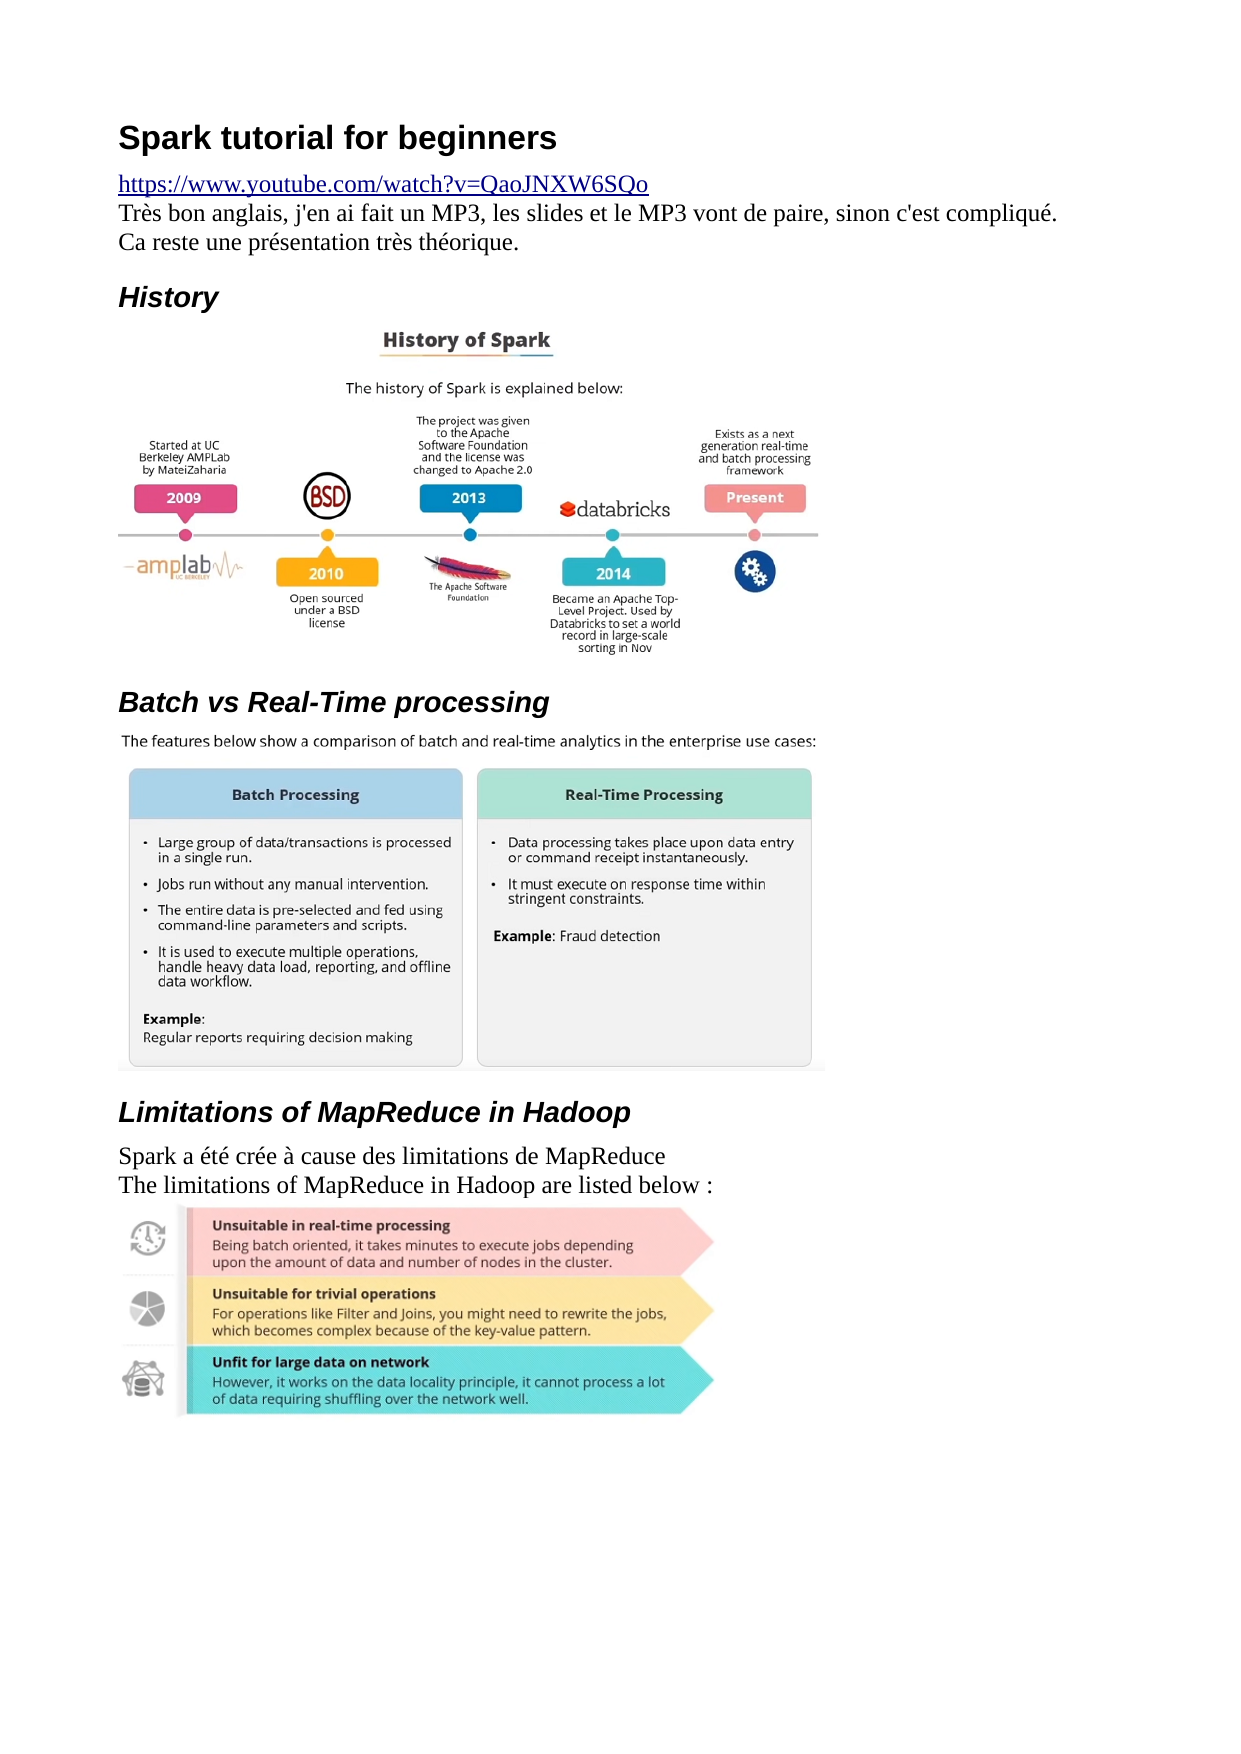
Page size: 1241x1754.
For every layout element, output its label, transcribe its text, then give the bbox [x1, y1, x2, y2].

text Très bon anglais, j'en ai fait un MP3, les slides et le MP3 vont de paire, sinon c'est compliqué. [118, 198, 1122, 227]
picture [118, 730, 826, 1071]
picture [118, 326, 834, 660]
subtitle Batch vs Real-Time processing [118, 684, 1122, 718]
subtitle Spark tutorial for beginners [118, 118, 1122, 157]
text https://www.youtube.com/watch?v=QaoJNXW6SQo [118, 169, 1122, 198]
subtitle History [118, 281, 1122, 314]
text Spark a été crée à cause des limitations de MapReduce [118, 1141, 1122, 1170]
subtitle Limitations of MapReduce in Hadoop [118, 1095, 1122, 1129]
text Ca reste une présentation très théorique. [118, 227, 1122, 256]
text The limitations of MapReduce in Hadoop are listed below : [118, 1170, 1122, 1199]
picture [118, 1198, 725, 1424]
